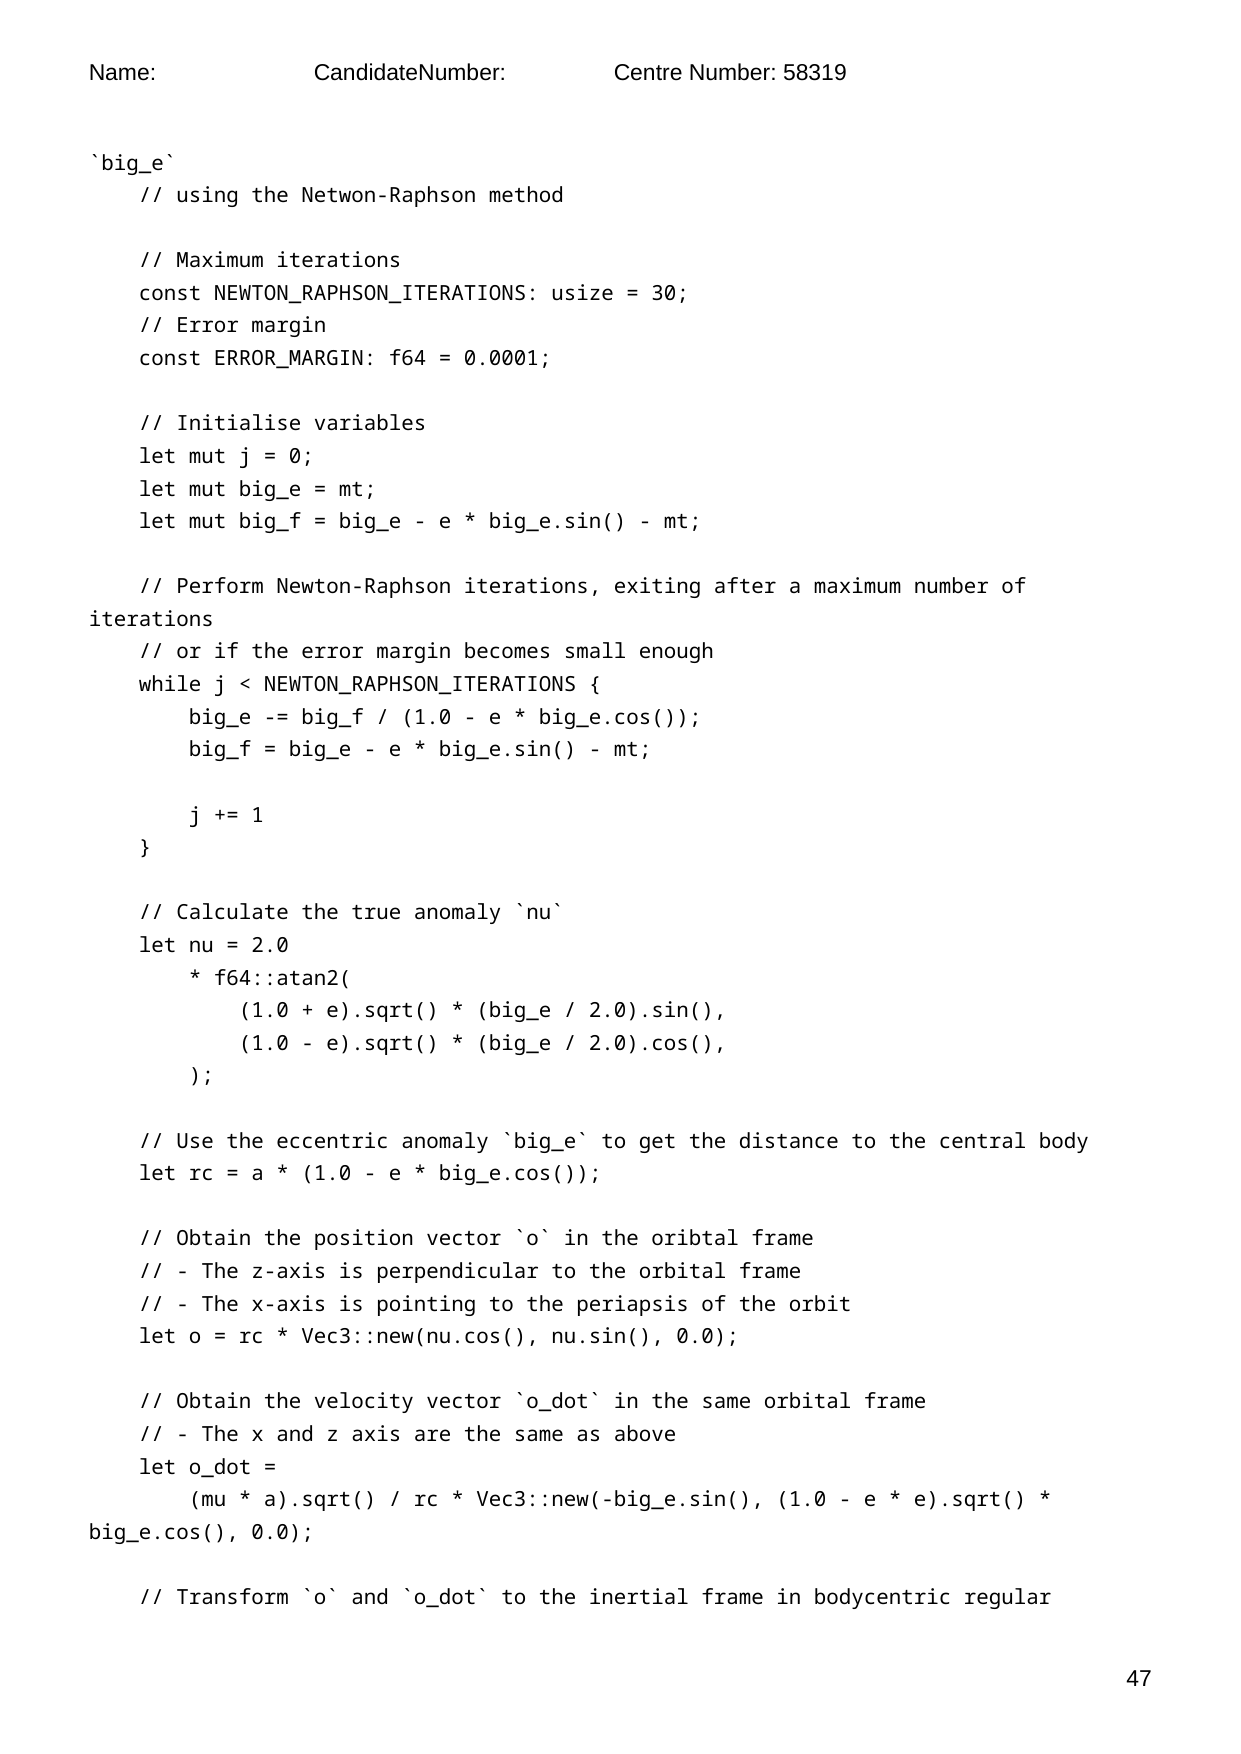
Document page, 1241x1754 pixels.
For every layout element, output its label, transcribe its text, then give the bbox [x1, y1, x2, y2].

text let rc = a * (1.0 - e * big_e.cos()); [88, 1158, 1152, 1187]
text j += 1 [88, 800, 1152, 828]
text big_f = big_e - e * big_e.sin() - mt; [88, 734, 1152, 763]
text // Obtain the velocity vector `o_dot` in the same orbital frame [88, 1387, 1152, 1415]
text const NEWTON_RAPHSON_ITERATIONS: usize = 30; [88, 278, 1152, 306]
text // Transform `o` and `o_dot` to the inertial frame in bodycentric regular [88, 1582, 1152, 1611]
text (1.0 + e).sqrt() * (big_e / 2.0).sin(), [88, 995, 1152, 1024]
text // - The x and z axis are the same as above [88, 1419, 1152, 1448]
text let mut j = 0; [88, 441, 1152, 469]
text let o_dot = [88, 1452, 1152, 1480]
text // or if the error margin becomes small enough [88, 637, 1152, 665]
text // Perform Newton-Raphson iterations, exiting after a maximum number of iterations [88, 571, 1152, 632]
text // - The z-axis is perpendicular to the orbital frame [88, 1256, 1152, 1284]
text // Error margin [88, 311, 1152, 339]
text // - The x-axis is pointing to the periapsis of the orbit [88, 1289, 1152, 1317]
text let mut big_e = mt; [88, 474, 1152, 502]
text let nu = 2.0 [88, 930, 1152, 958]
text * f64::atan2( [88, 963, 1152, 991]
text let o = rc * Vec3::new(nu.cos(), nu.sin(), 0.0); [88, 1321, 1152, 1350]
text big_e -= big_f / (1.0 - e * big_e.cos()); [88, 702, 1152, 730]
text (mu * a).sqrt() / rc * Vec3::new(-big_e.sin(), (1.0 - e * e).sqrt() * big_e.cos(), 0.0); [88, 1484, 1152, 1545]
text // Obtain the position vector `o` in the oribtal frame [88, 1223, 1152, 1252]
text } [88, 832, 1152, 861]
text `big_e` [88, 148, 1152, 176]
text // Use the eccentric anomaly `big_e` to get the distance to the central body [88, 1126, 1152, 1154]
text while j < NEWTON_RAPHSON_ITERATIONS { [88, 669, 1152, 698]
text (1.0 - e).sqrt() * (big_e / 2.0).cos(), [88, 1028, 1152, 1056]
text ); [88, 1061, 1152, 1089]
text // Initialise variables [88, 408, 1152, 437]
text // Maximum iterations [88, 245, 1152, 274]
text let mut big_f = big_e - e * big_e.sin() - mt; [88, 506, 1152, 535]
text const ERROR_MARGIN: f64 = 0.0001; [88, 343, 1152, 372]
text // Calculate the true anomaly `nu` [88, 897, 1152, 926]
text // using the Netwon-Raphson method [88, 180, 1152, 209]
